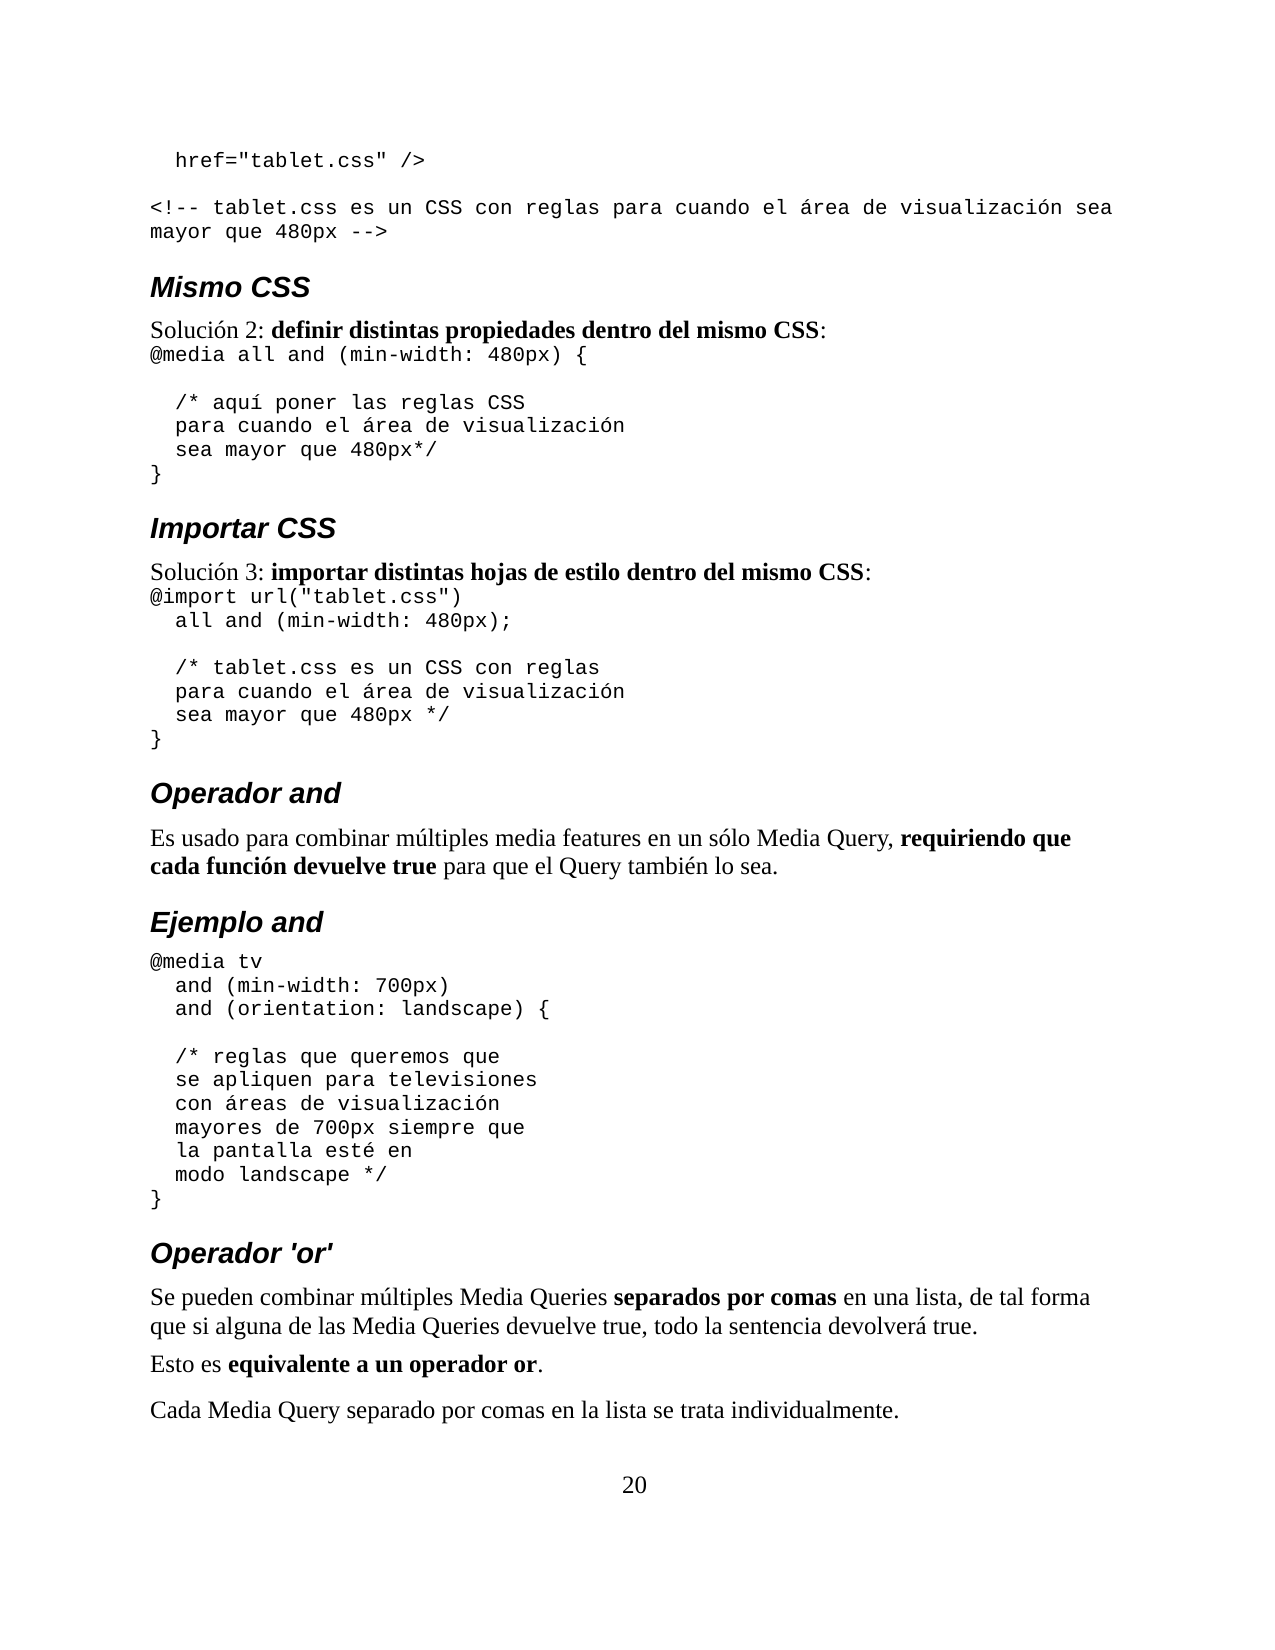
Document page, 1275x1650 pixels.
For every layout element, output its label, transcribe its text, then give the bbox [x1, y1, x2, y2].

text /* tablet.css es un CSS con reglas [150, 657, 1125, 681]
text @media all and (min-width: 480px) { [150, 344, 1125, 368]
text href="tablet.css" /> [150, 150, 1125, 174]
text and (orientation: landscape) { [150, 998, 1125, 1022]
text para cuando el área de visualización [150, 415, 1125, 439]
subtitle Operador and [150, 777, 1125, 810]
subtitle Importar CSS [150, 511, 1125, 545]
text para cuando el área de visualización [150, 681, 1125, 704]
text Es usado para combinar múltiples media features en un sólo Media Query, requiriendo que cada función devuelve true para que el Query también lo sea. [150, 823, 1125, 880]
text modo landscape */ [150, 1164, 1125, 1188]
subtitle Ejemplo and [150, 905, 1125, 939]
text la pantalla esté en [150, 1140, 1125, 1164]
text } [150, 463, 1125, 486]
text sea mayor que 480px*/ [150, 439, 1125, 463]
text @media tv [150, 951, 1125, 975]
text Se pueden combinar múltiples Media Queries separados por comas en una lista, de tal forma que si alguna de las Media Queries devuelve true, todo la sentencia devolverá true. [150, 1282, 1125, 1340]
text con áreas de visualización [150, 1093, 1125, 1117]
subtitle Mismo CSS [150, 269, 1125, 303]
text @import url("tablet.css") [150, 586, 1125, 610]
text <!-- tablet.css es un CSS con reglas para cuando el área de visualización sea mayor que 480px --> [150, 197, 1125, 244]
subtitle Operador 'or' [150, 1236, 1125, 1270]
text Esto es equivalente a un operador or. [150, 1349, 1125, 1377]
text all and (min-width: 480px); [150, 610, 1125, 633]
text and (min-width: 700px) [150, 975, 1125, 998]
text /* reglas que queremos que [150, 1046, 1125, 1069]
text se apliquen para televisiones [150, 1069, 1125, 1093]
text Solución 2: definir distintas propiedades dentro del mismo CSS: [150, 316, 1125, 344]
text mayores de 700px siempre que [150, 1117, 1125, 1140]
text Cada Media Query separado por comas en la lista se trata individualmente. [150, 1395, 1125, 1424]
text /* aquí poner las reglas CSS [150, 392, 1125, 415]
text } [150, 1188, 1125, 1211]
text sea mayor que 480px */ [150, 704, 1125, 728]
text } [150, 728, 1125, 752]
text Solución 3: importar distintas hojas de estilo dentro del mismo CSS: [150, 557, 1125, 586]
